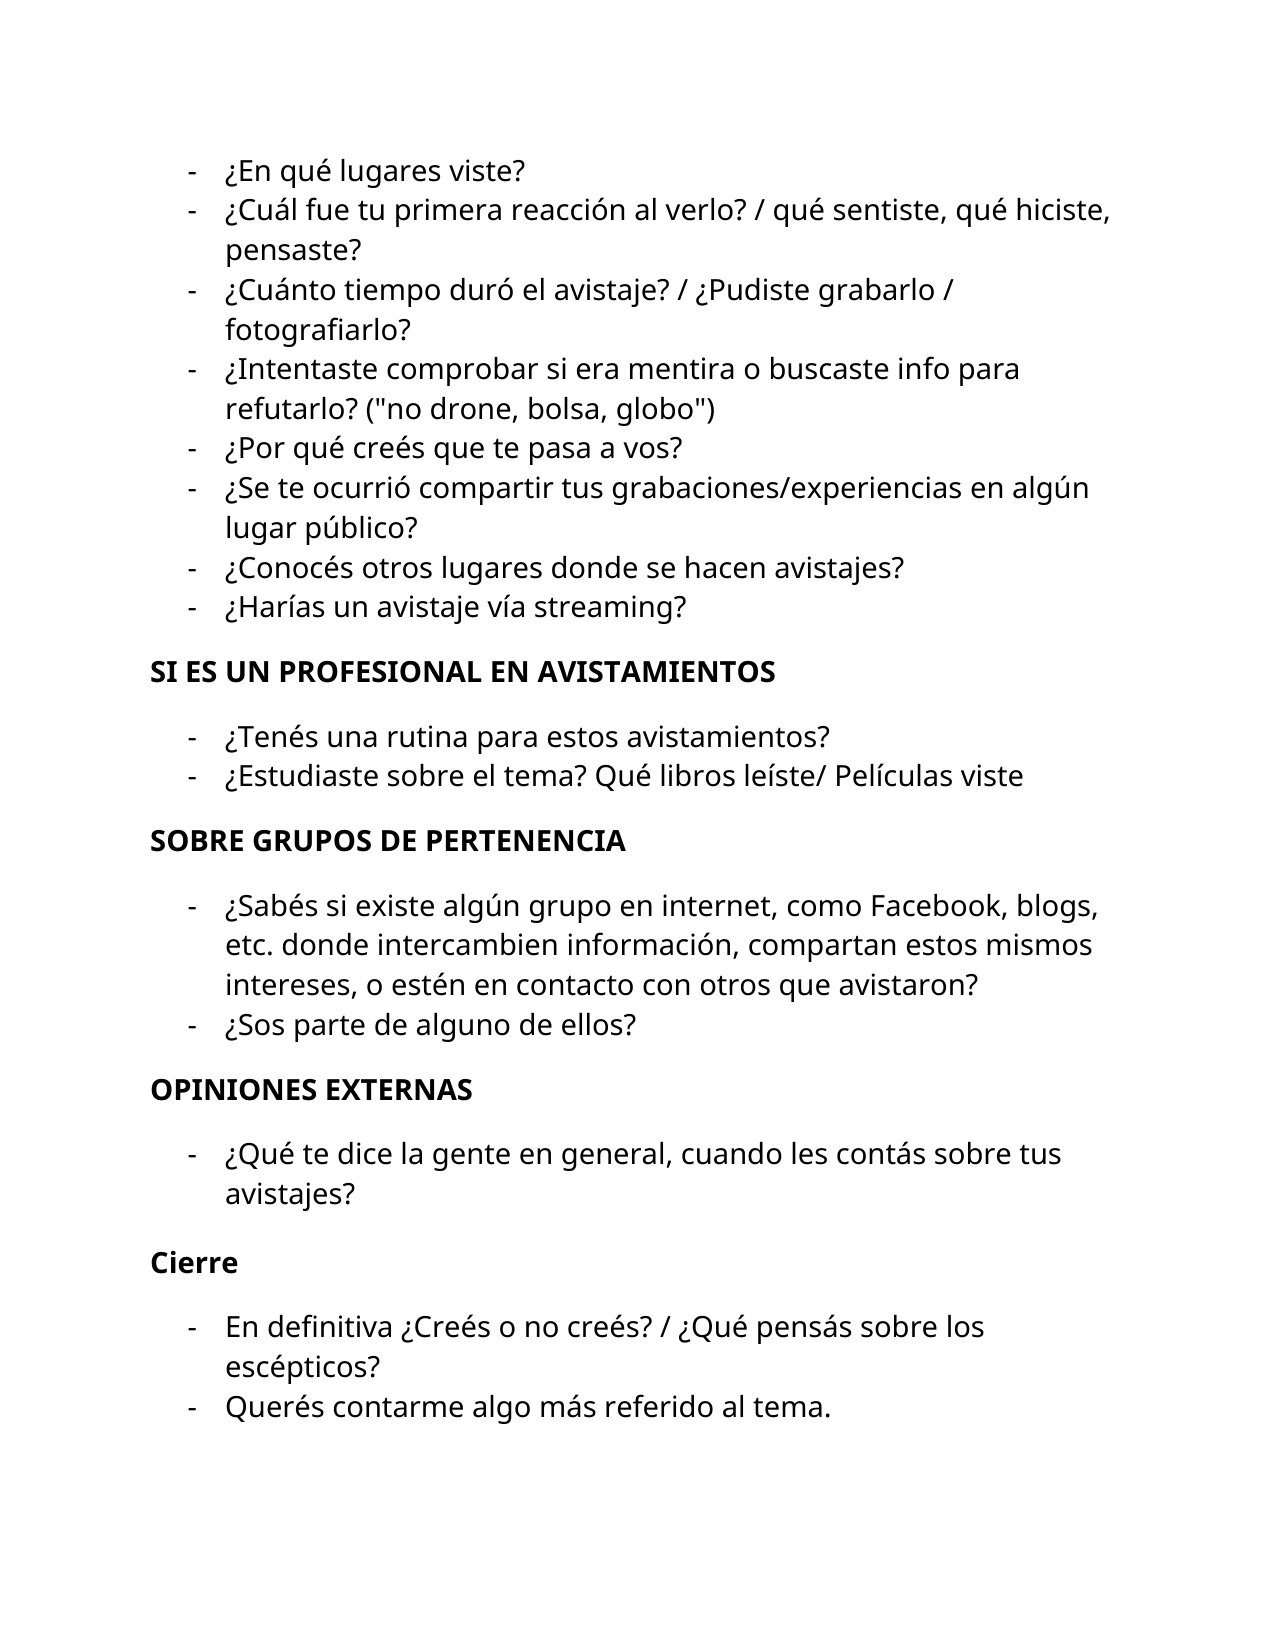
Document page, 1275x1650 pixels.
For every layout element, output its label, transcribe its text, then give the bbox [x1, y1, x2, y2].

list En definitiva ¿Creés o no creés? / ¿Qué pensás sobre los escépticos? [187, 1307, 1125, 1386]
text Cierre [150, 1242, 1125, 1282]
list ¿Sos parte de alguno de ellos? [187, 1004, 1125, 1044]
list ¿Por qué creés que te pasa a vos? [187, 428, 1125, 467]
list ¿Tenés una rutina para estos avistamientos? [187, 716, 1125, 756]
list ¿Harías un avistaje vía streaming? [187, 587, 1125, 626]
list ¿Se te ocurrió compartir tus grabaciones/experiencias en algún lugar público? [187, 467, 1125, 547]
list ¿Cuál fue tu primera reacción al verlo? / qué sentiste, qué hiciste, pensaste? [187, 190, 1125, 269]
list Querés contarme algo más referido al tema. [187, 1386, 1125, 1426]
list ¿Conocés otros lugares donde se hacen avistajes? [187, 547, 1125, 587]
list ¿Intentaste comprobar si era mentira o buscaste info para refutarlo? ("no drone, bolsa, globo") [187, 348, 1125, 428]
text SOBRE GRUPOS DE PERTENENCIA [150, 820, 1125, 860]
list ¿Cuánto tiempo duró el avistaje? / ¿Pudiste grabarlo / fotografiarlo? [187, 269, 1125, 348]
list ¿En qué lugares viste? [187, 150, 1125, 190]
text OPINIONES EXTERNAS [150, 1069, 1125, 1108]
list ¿Qué te dice la gente en general, cuando les contás sobre tus avistajes? [187, 1133, 1125, 1213]
list ¿Estudiaste sobre el tema? Qué libros leíste/ Películas viste [187, 756, 1125, 795]
list ¿Sabés si existe algún grupo en internet, como Facebook, blogs, etc. donde intercambien información, compartan estos mismos intereses, o estén en contacto con otros que avistaron? [187, 885, 1125, 1004]
text SI ES UN PROFESIONAL EN AVISTAMIENTOS [150, 651, 1125, 691]
